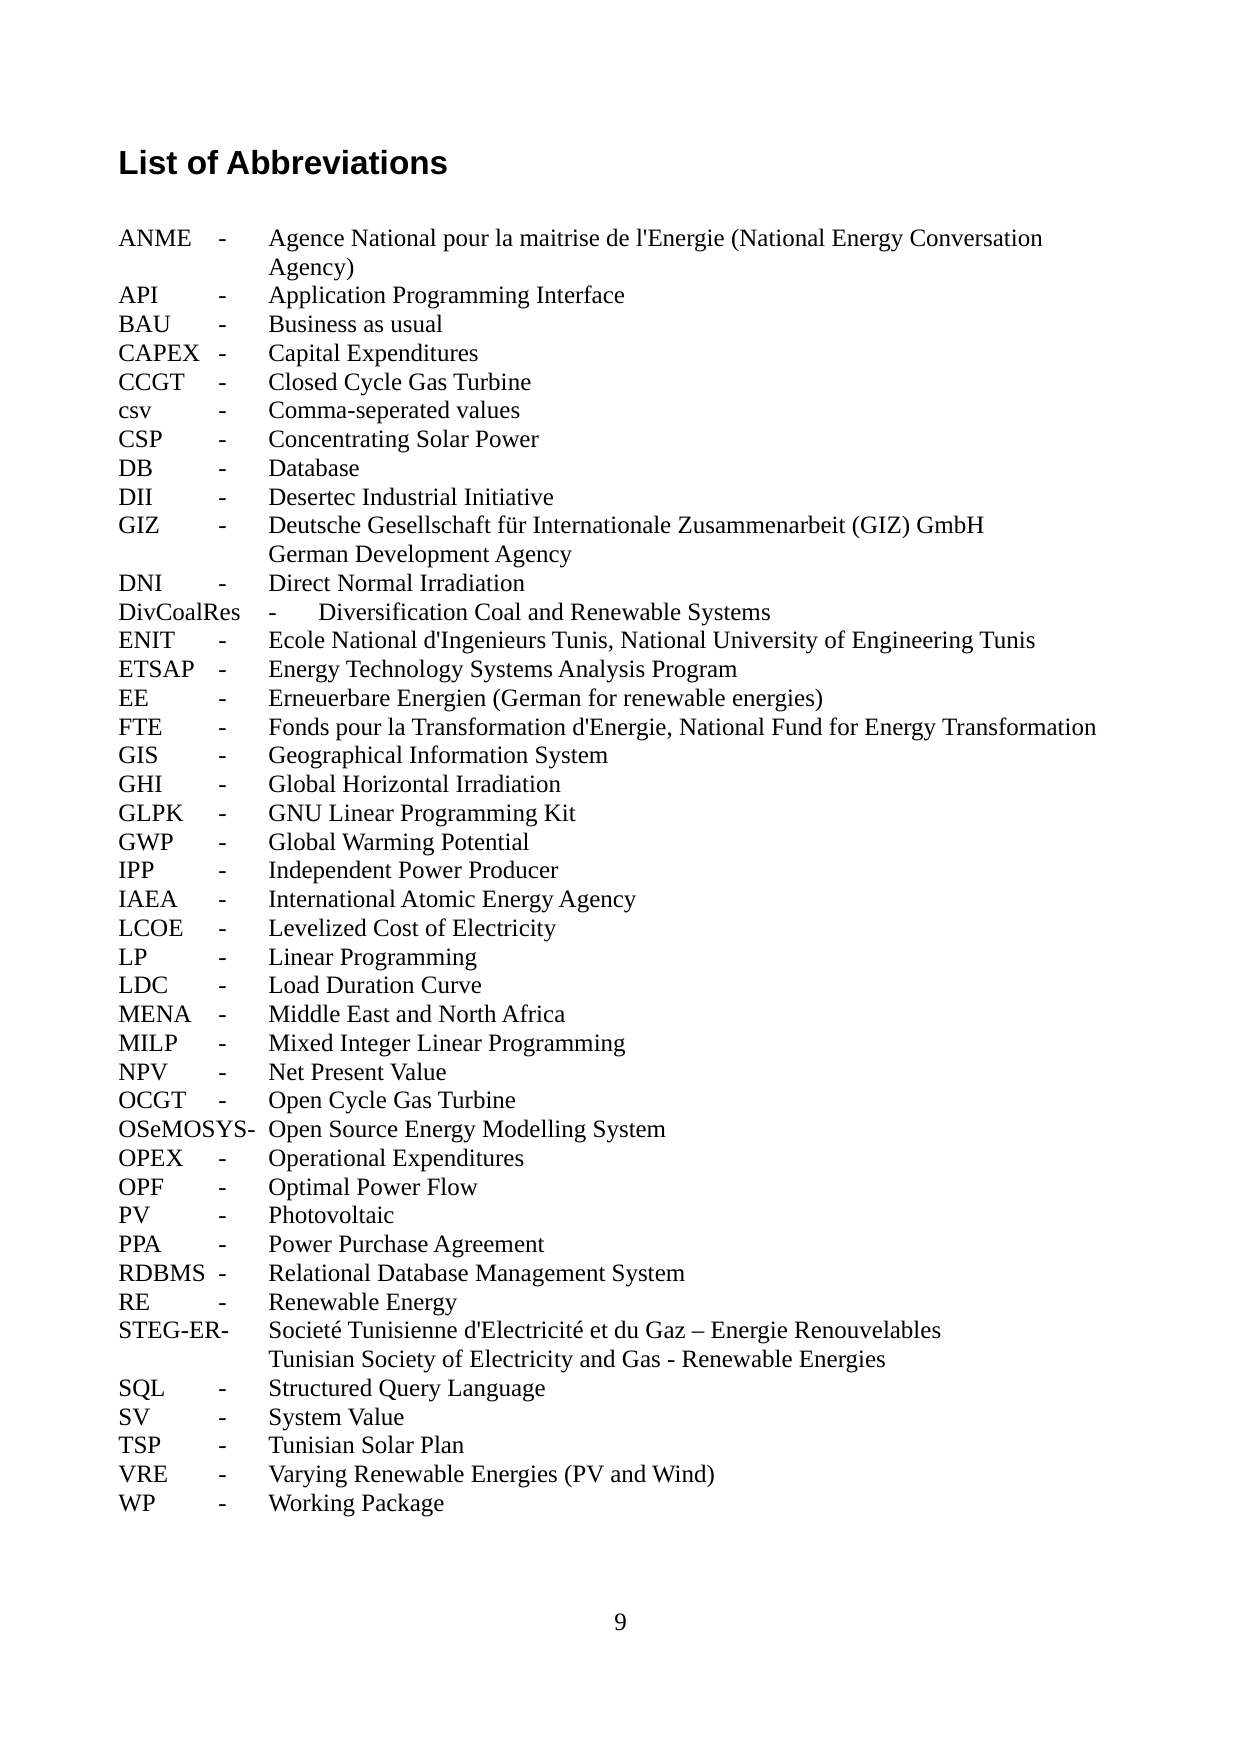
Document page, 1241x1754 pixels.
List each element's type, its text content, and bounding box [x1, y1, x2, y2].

text BAU - Business as usual [118, 309, 1122, 338]
text NPV - Net Present Value [118, 1057, 1122, 1085]
text FTE - Fonds pour la Transformation d'Energie, National Fund for Energy Transformation [118, 712, 1122, 740]
text GLPK - GNU Linear Programming Kit [118, 798, 1122, 827]
text TSP - Tunisian Solar Plan [118, 1430, 1122, 1459]
text ENIT - Ecole National d'Ingenieurs Tunis, National University of Engineering Tunis [118, 625, 1122, 654]
text GWP - Global Warming Potential [118, 827, 1122, 855]
subtitle List of Abbreviations [118, 143, 1122, 182]
text MILP - Mixed Integer Linear Programming [118, 1028, 1122, 1057]
text GIZ - Deutsche Gesellschaft für Internationale Zusammenarbeit (GIZ) GmbH [118, 510, 1122, 539]
text DII - Desertec Industrial Initiative [118, 482, 1122, 510]
text RDBMS - Relational Database Management System [118, 1258, 1122, 1287]
text OPEX - Operational Expenditures [118, 1143, 1122, 1172]
text ETSAP - Energy Technology Systems Analysis Program [118, 654, 1122, 683]
text API - Application Programming Interface [118, 280, 1122, 309]
text SV - System Value [118, 1402, 1122, 1430]
text CAPEX - Capital Expenditures [118, 338, 1122, 367]
text MENA - Middle East and North Africa [118, 999, 1122, 1028]
text PV - Photovoltaic [118, 1200, 1122, 1229]
text Tunisian Society of Electricity and Gas - Renewable Energies [118, 1344, 1122, 1373]
text GIS - Geographical Information System [118, 740, 1122, 769]
text CCGT - Closed Cycle Gas Turbine [118, 367, 1122, 395]
text PPA - Power Purchase Agreement [118, 1229, 1122, 1258]
text DB - Database [118, 453, 1122, 482]
text GHI - Global Horizontal Irradiation [118, 769, 1122, 798]
text ANME - Agence National pour la maitrise de l'Energie (National Energy Conversation Agency) [118, 223, 1122, 280]
text STEG-ER- Societé Tunisienne d'Electricité et du Gaz – Energie Renouvelables [118, 1315, 1122, 1344]
text LCOE - Levelized Cost of Electricity [118, 913, 1122, 942]
text LDC - Load Duration Curve [118, 970, 1122, 999]
text RE - Renewable Energy [118, 1287, 1122, 1315]
text SQL - Structured Query Language [118, 1373, 1122, 1402]
text csv - Comma-seperated values [118, 395, 1122, 424]
text VRE - Varying Renewable Energies (PV and Wind) [118, 1459, 1122, 1488]
text LP - Linear Programming [118, 942, 1122, 970]
text OPF - Optimal Power Flow [118, 1172, 1122, 1200]
text IAEA - International Atomic Energy Agency [118, 884, 1122, 913]
text German Development Agency [118, 539, 1122, 568]
text WP - Working Package [118, 1488, 1122, 1517]
text IPP - Independent Power Producer [118, 855, 1122, 884]
text DNI - Direct Normal Irradiation [118, 568, 1122, 597]
text CSP - Concentrating Solar Power [118, 424, 1122, 453]
text EE - Erneuerbare Energien (German for renewable energies) [118, 683, 1122, 712]
text DivCoalRes - Diversification Coal and Renewable Systems [118, 597, 1122, 625]
text OSeMOSYS- Open Source Energy Modelling System [118, 1114, 1122, 1143]
text OCGT - Open Cycle Gas Turbine [118, 1085, 1122, 1114]
